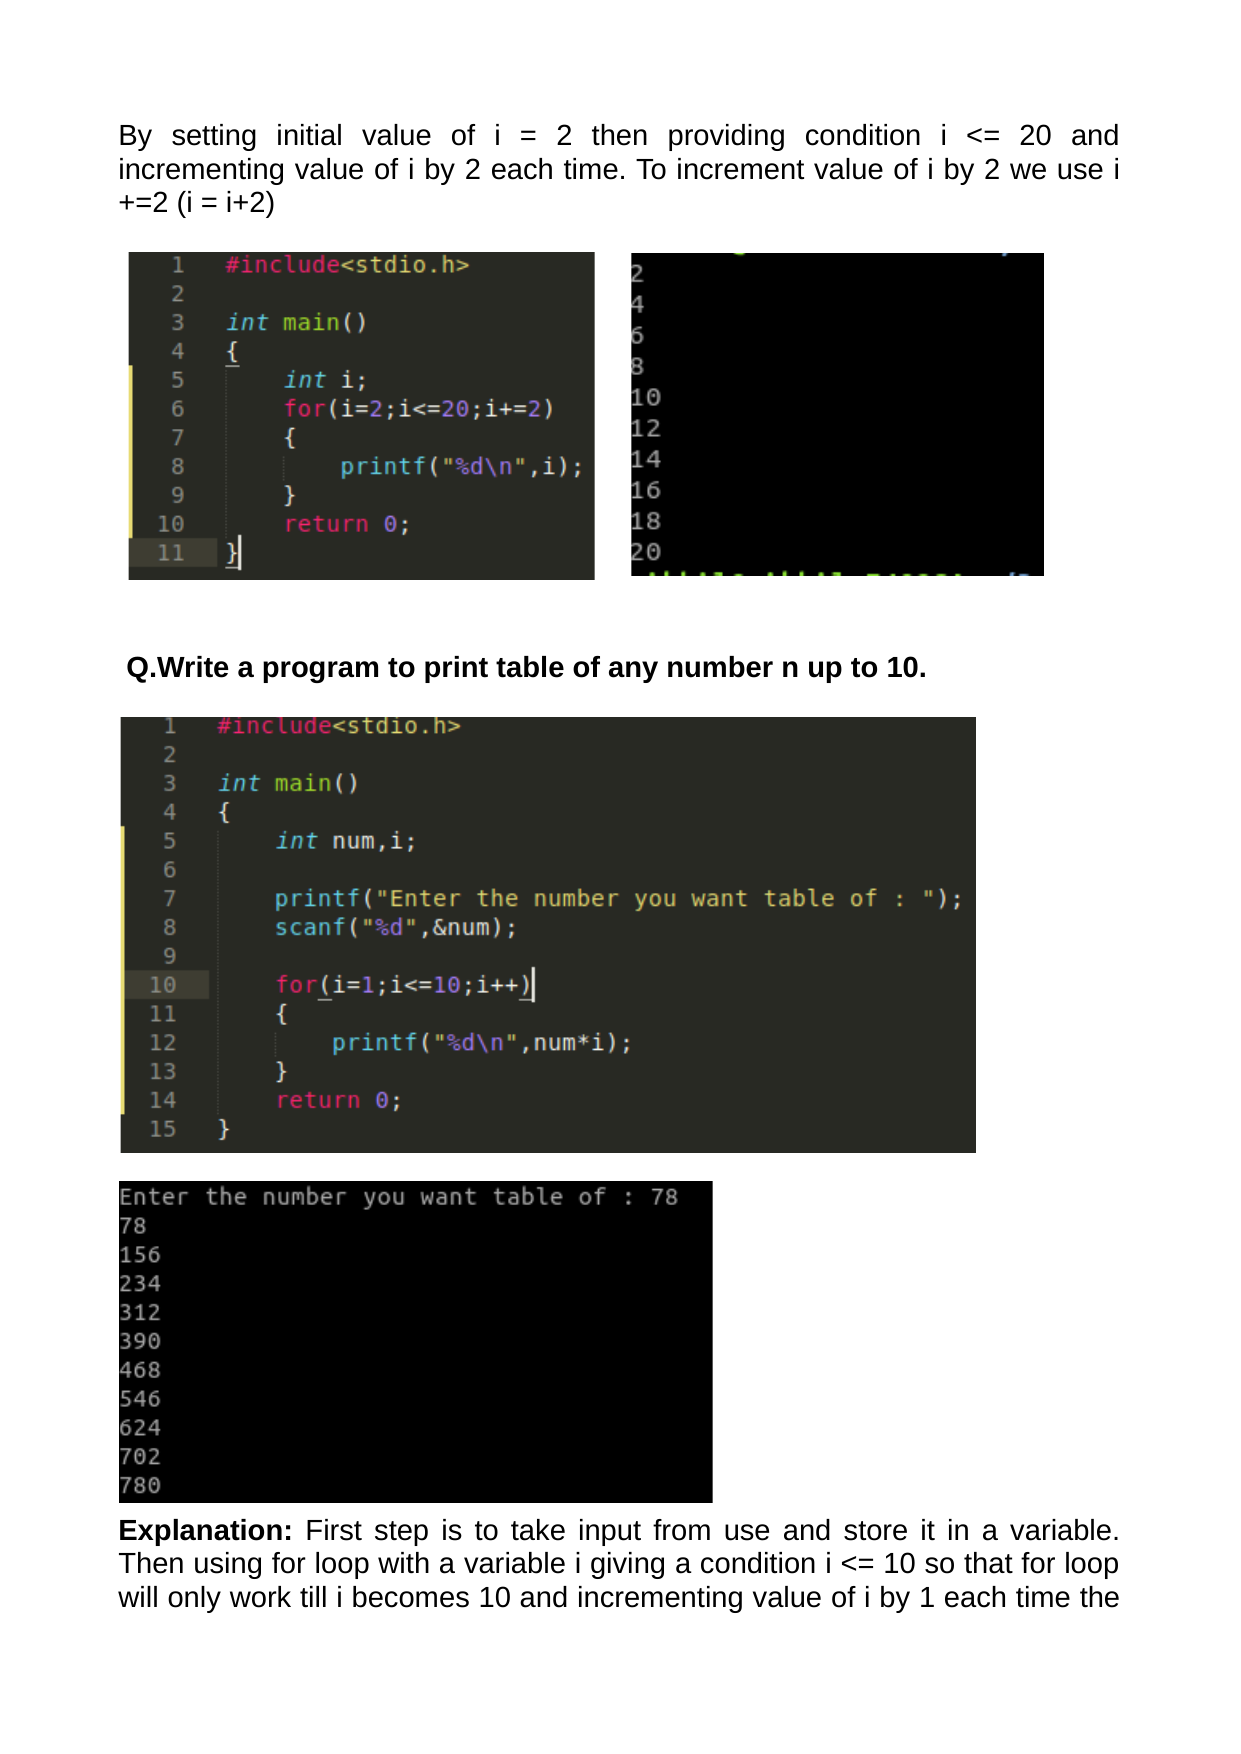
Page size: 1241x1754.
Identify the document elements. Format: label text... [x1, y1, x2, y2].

text Explanation: First step is to take input from use and store it in a variable. Then using for loop with a variable i giving a condition i <= 10 so that for loop will only work till i becomes 10 and incrementing value of i by 1 each time the [118, 1512, 1122, 1613]
text Q.Write a program to print table of any number n up to 10. [118, 650, 1122, 683]
text By setting initial value of i = 2 then providing condition i <= 20 and incrementing value of i by 2 each time. To increment value of i by 2 we use i +=2 (i = i+2) [118, 118, 1122, 219]
